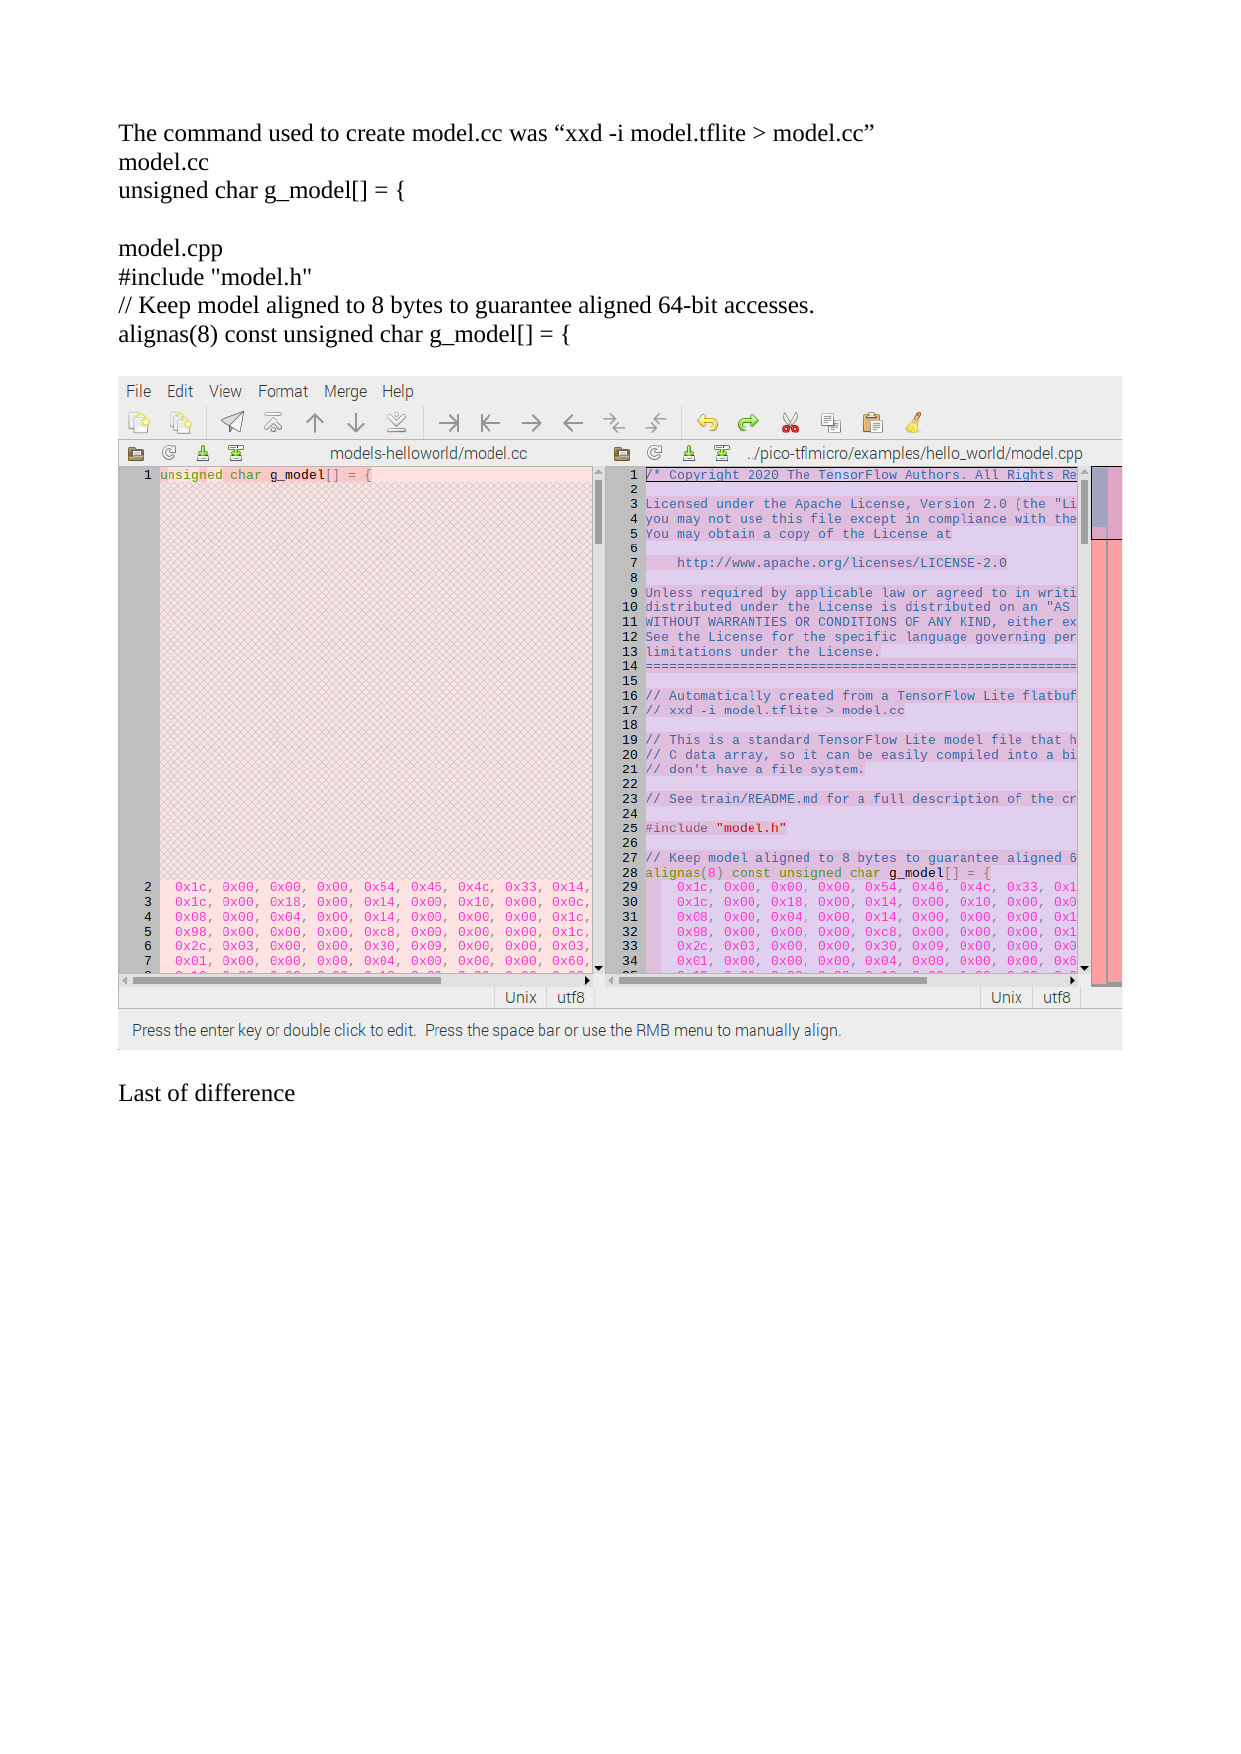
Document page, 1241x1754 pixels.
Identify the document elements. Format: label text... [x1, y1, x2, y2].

text model.cpp [118, 233, 1122, 262]
text Last of difference [118, 1078, 1122, 1107]
picture [118, 376, 1123, 1050]
text #include "model.h" [118, 262, 1122, 291]
text model.cc [118, 147, 1122, 176]
text unsigned char g_model[] = { [118, 176, 1122, 204]
text The command used to create model.cc was “xxd -i model.tflite > model.cc” [118, 118, 1122, 147]
text alignas(8) const unsigned char g_model[] = { [118, 319, 1122, 348]
text // Keep model aligned to 8 bytes to guarantee aligned 64-bit accesses. [118, 291, 1122, 319]
